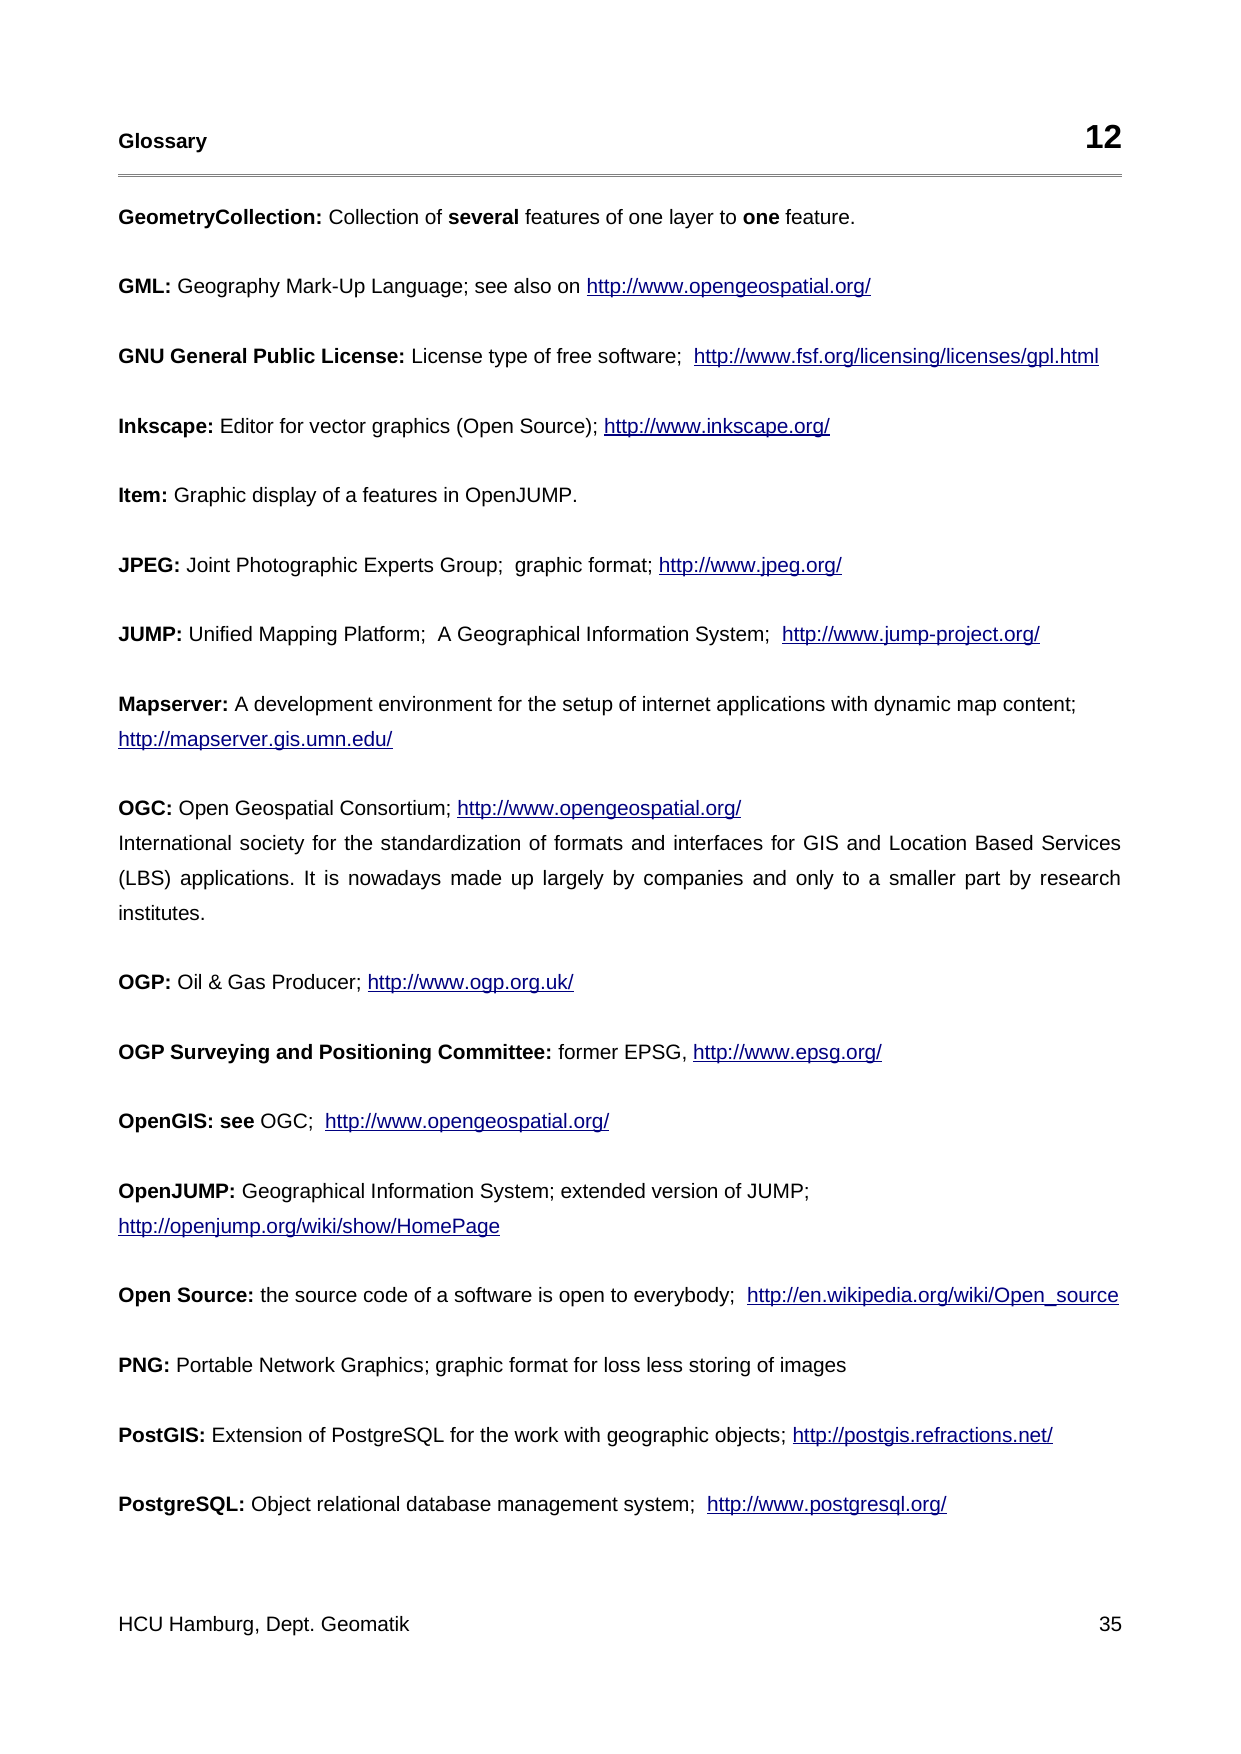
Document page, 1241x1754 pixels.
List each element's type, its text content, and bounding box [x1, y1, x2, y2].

text Open Source: the source code of a software is open to everybody; http://en.wikipedia.org/wiki/Open_source [118, 1284, 1122, 1307]
text PostgreSQL: Object relational database management system; http://www.postgresql.org/ [118, 1493, 1122, 1516]
text Mapserver: A development environment for the setup of internet applications with dynamic map content; http://mapserver.gis.umn.edu/ [118, 693, 1122, 751]
text JPEG: Joint Photographic Experts Group; graphic format; http://www.jpeg.org/ [118, 553, 1122, 577]
text GNU General Public License: License type of free software; http://www.fsf.org/licensing/licenses/gpl.html [118, 345, 1122, 368]
text OGP: Oil & Gas Producer; http://www.ogp.org.uk/ [118, 971, 1122, 994]
text GML: Geography Mark-Up Language; see also on http://www.opengeospatial.org/ [118, 275, 1122, 298]
text OGP Surveying and Positioning Committee: former EPSG, http://www.epsg.org/ [118, 1041, 1122, 1064]
text Inkscape: Editor for vector graphics (Open Source); http://www.inkscape.org/ [118, 414, 1122, 438]
text Item: Graphic display of a features in OpenJUMP. [118, 484, 1122, 507]
text PNG: Portable Network Graphics; graphic format for loss less storing of images [118, 1354, 1122, 1377]
text JUMP: Unified Mapping Platform; A Geographical Information System; http://www.jump-project.org/ [118, 623, 1122, 646]
text GeometryCollection: Collection of several features of one layer to one feature. [118, 206, 1122, 229]
text International society for the standardization of formats and interfaces for GIS and Location Based Services (LBS) applications. It is nowadays made up largely by companies and only to a smaller part by research institutes. [118, 832, 1122, 925]
text OGC: Open Geospatial Consortium; http://www.opengeospatial.org/ [118, 797, 1122, 820]
text PostGIS: Extension of PostgreSQL for the work with geographic objects; http://postgis.refractions.net/ [118, 1423, 1122, 1447]
text OpenJUMP: Geographical Information System; extended version of JUMP; http://openjump.org/wiki/show/HomePage [118, 1180, 1122, 1238]
text OpenGIS: see OGC; http://www.opengeospatial.org/ [118, 1110, 1122, 1133]
